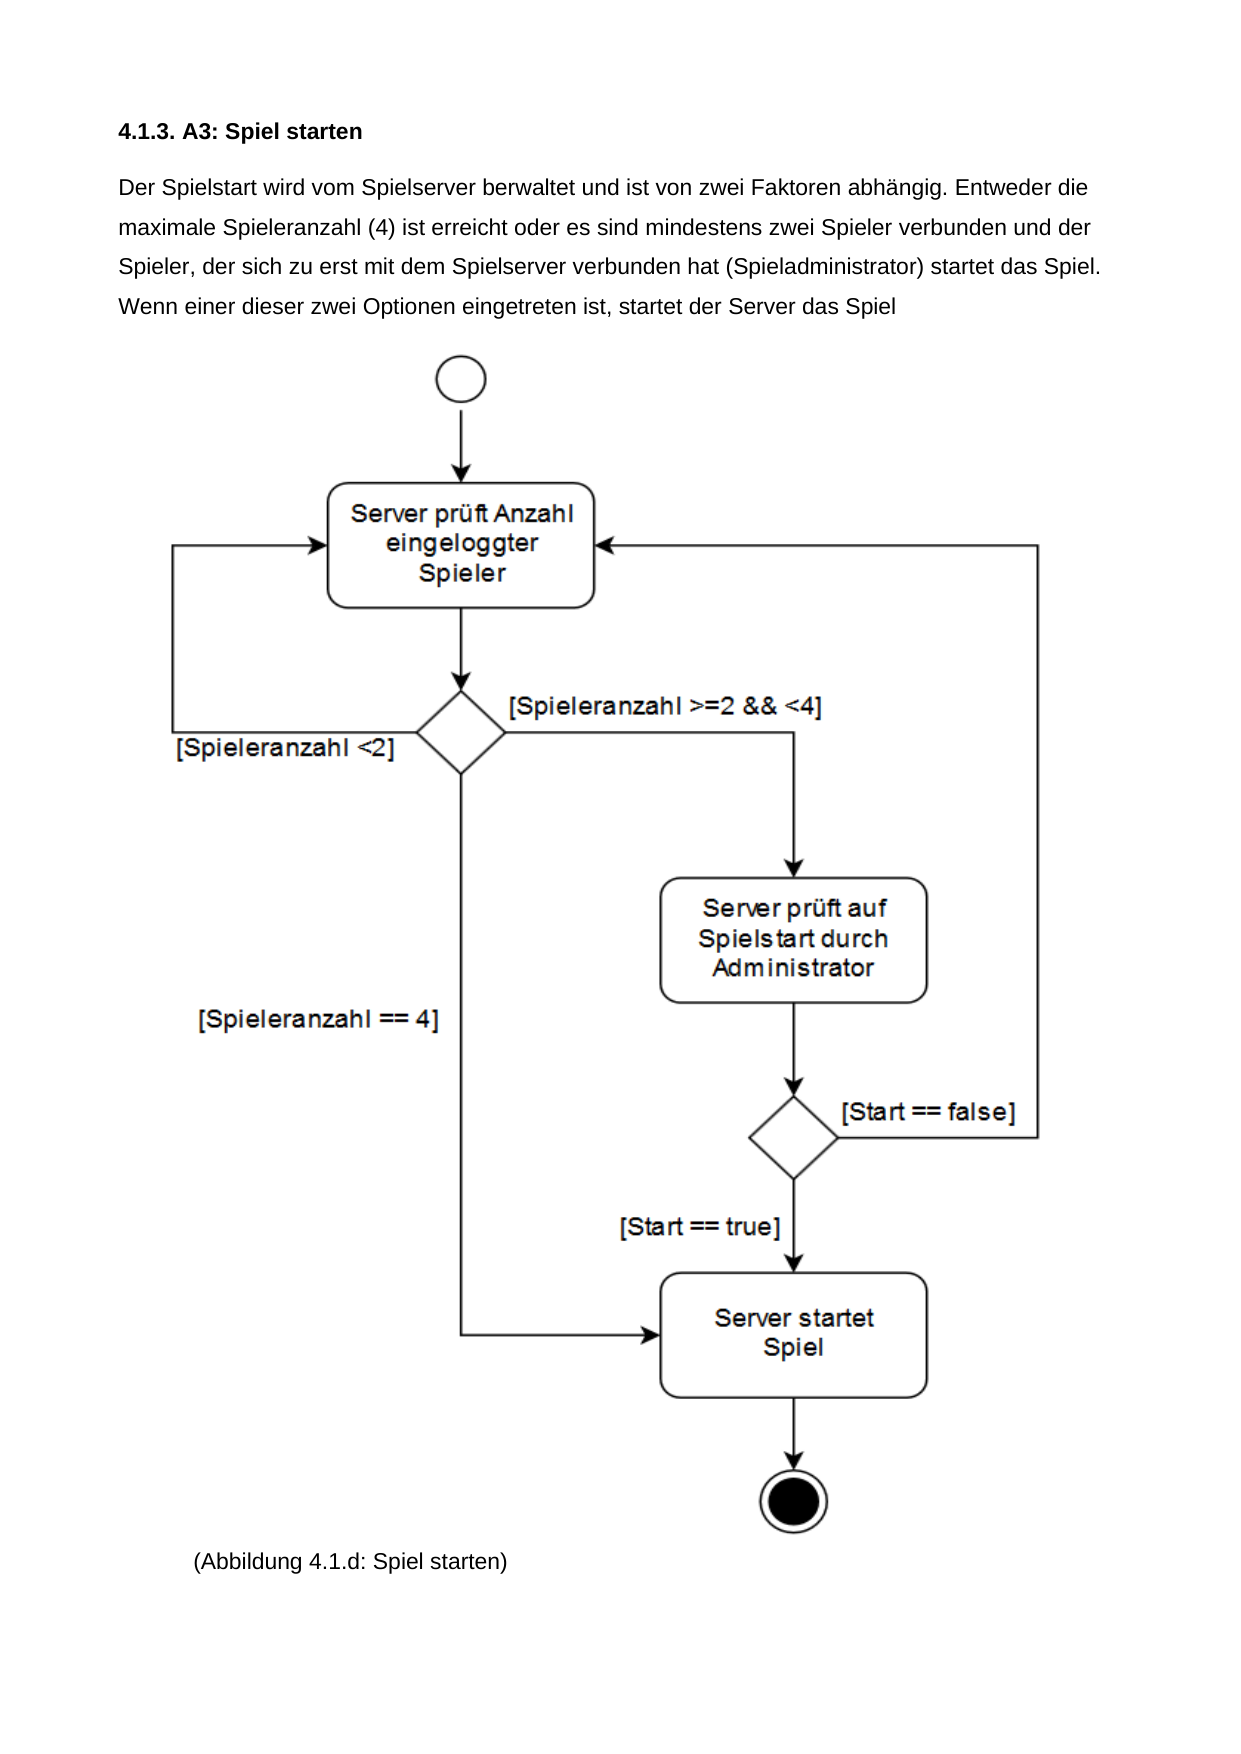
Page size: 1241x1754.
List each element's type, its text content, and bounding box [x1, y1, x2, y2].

text 4.1.3. A3: Spiel starten [118, 118, 1122, 144]
text (Abbildung 4.1.d: Spiel starten) [118, 349, 1122, 1575]
text Der Spielstart wird vom Spielserver berwaltet und ist von zwei Faktoren abhängig. Entweder die maximale Spieleranzahl (4) ist erreicht oder es sind mindestens zwei Spieler verbunden und der Spieler, der sich zu erst mit dem Spielserver verbunden hat (Spieladministrator) startet das Spiel. Wenn einer dieser zwei Optionen eingetreten ist, startet der Server das Spiel [118, 174, 1122, 319]
